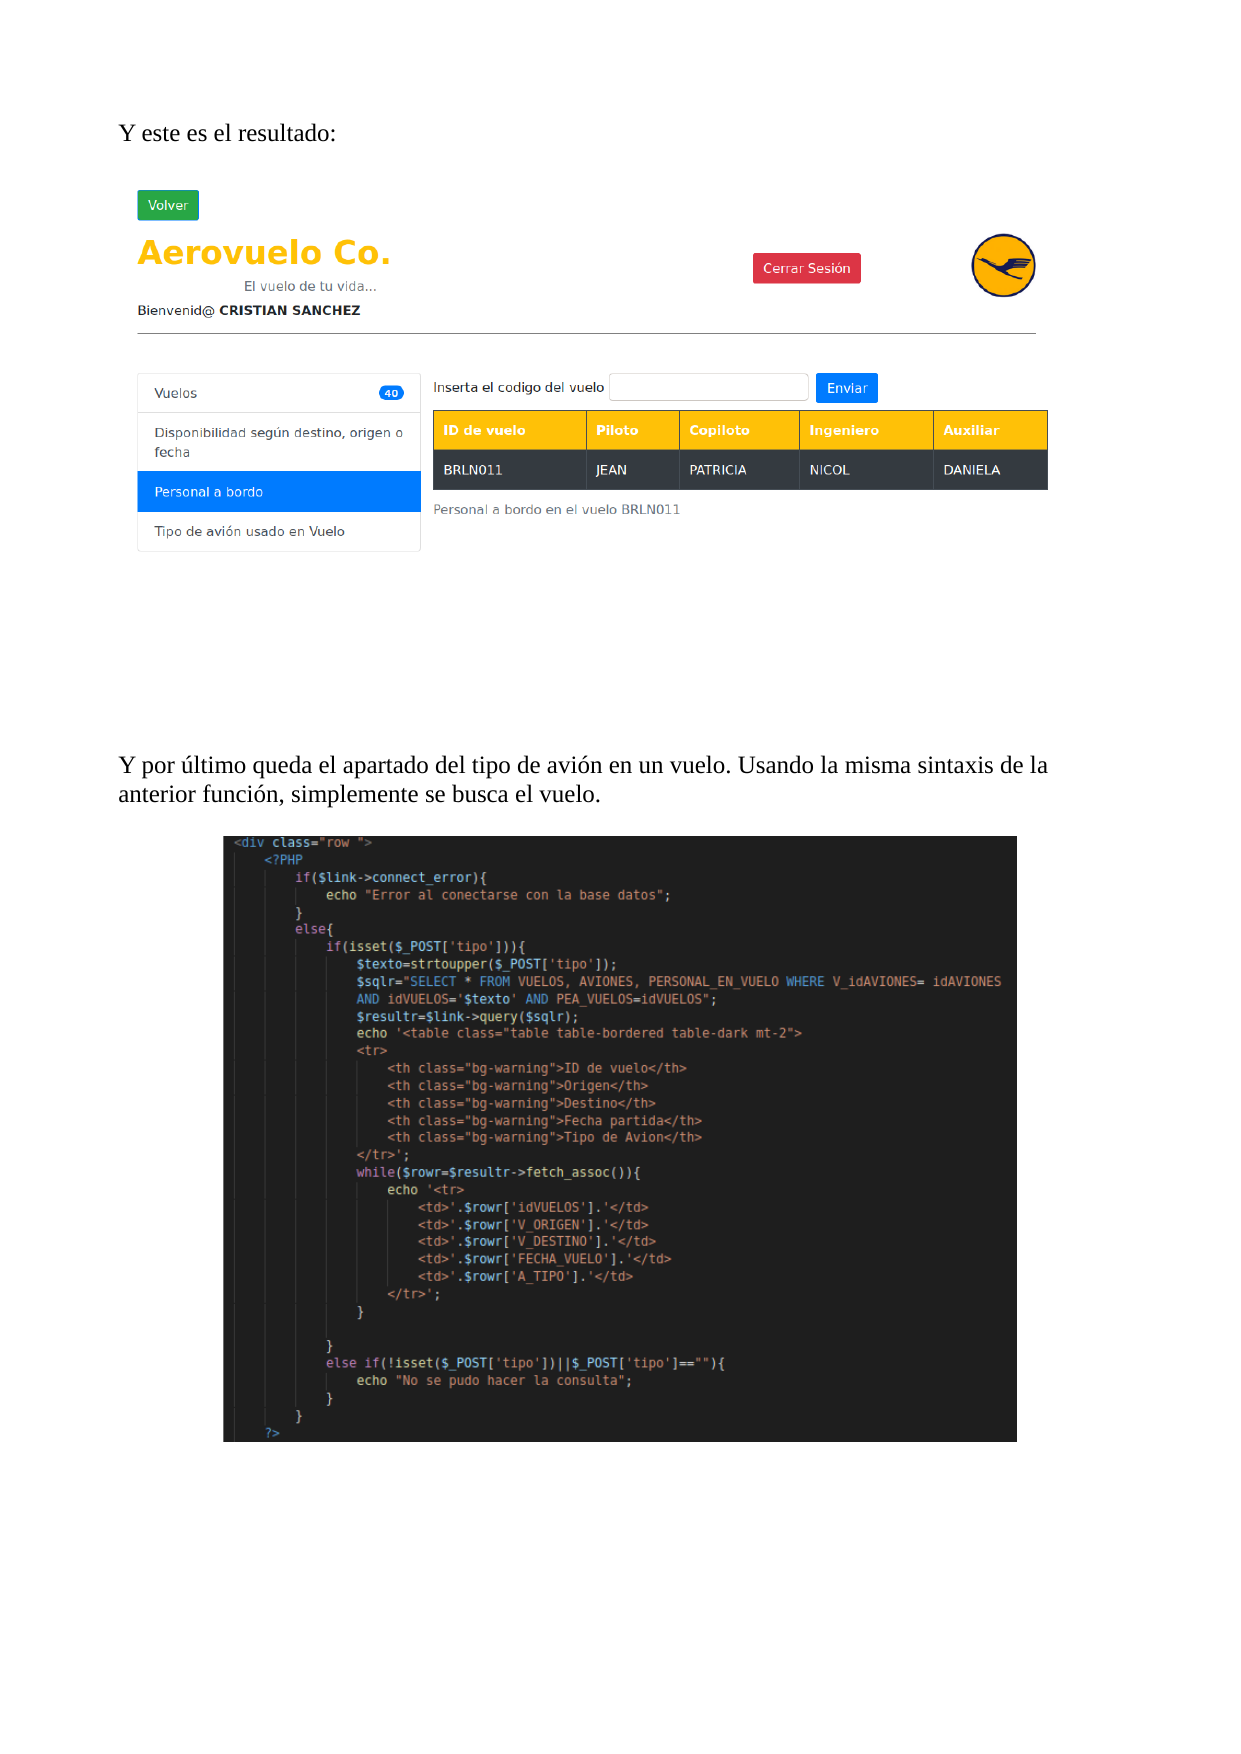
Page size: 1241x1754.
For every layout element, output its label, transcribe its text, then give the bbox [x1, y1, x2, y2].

picture [121, 182, 1085, 683]
text Y por último queda el apartado del tipo de avión en un vuelo. Usando la misma sintaxis de la anterior función, simplemente se busca el vuelo. [118, 751, 1122, 808]
text Y este es el resultado: [118, 118, 1122, 147]
picture [223, 836, 1017, 1442]
